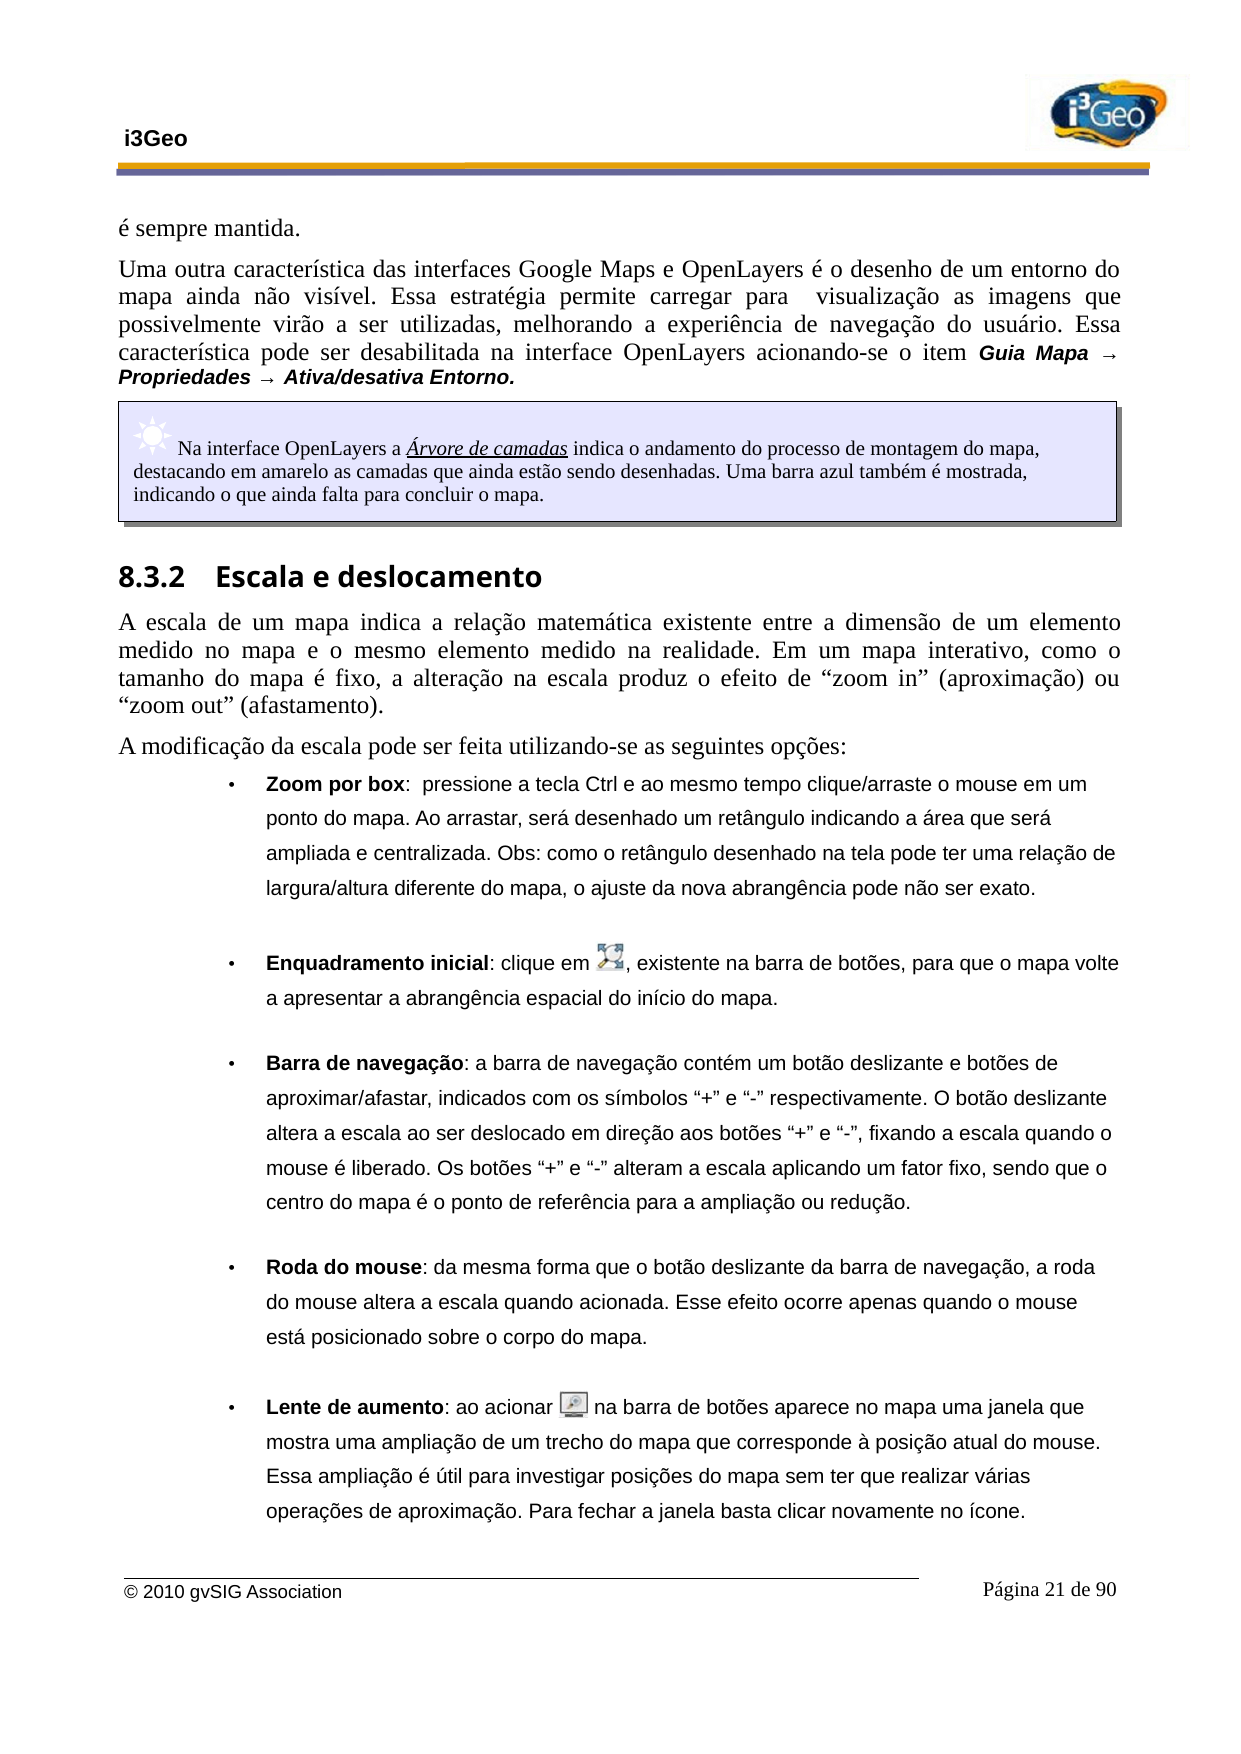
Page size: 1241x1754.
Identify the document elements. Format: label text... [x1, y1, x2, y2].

list Roda do mouse: da mesma forma que o botão deslizante da barra de navegação, a roda do mouse altera a escala quando acionada. Esse efeito ocorre apenas quando o mouse está posicionado sobre o corpo do mapa. [228, 1256, 1122, 1348]
picture [138, 416, 167, 450]
text é sempre mantida. [118, 214, 1122, 242]
list Enquadramento inicial: clique em , existente na barra de botões, para que o mapa volte a apresentar a abrangência espacial do início do mapa. [228, 941, 1122, 1010]
text A escala de um mapa indica a relação matemática existente entre a dimensão de um elemento medido no mapa e o mesmo elemento medido na realidade. Em um mapa interativo, como o tamanho do mapa é fixo, a alteração na escala produz o efeito de “zoom in” (aproximação) ou “zoom out” (afastamento). [118, 608, 1122, 719]
list Lente de aumento: ao acionar na barra de botões aparece no mapa uma janela que mostra uma ampliação de um trecho do mapa que corresponde à posição atual do mouse. Essa ampliação é útil para investigar posições do mapa sem ter que realizar várias operações de aproximação. Para fechar a janela basta clicar novamente no ícone. [228, 1390, 1122, 1523]
picture [1025, 74, 1191, 151]
picture [164, 432, 173, 439]
list Zoom por box: pressione a tecla Ctrl e ao mesmo tempo clique/arraste o mouse em um ponto do mapa. Ao arrastar, será desenhado um retângulo indicando a área que será ampliada e centralizada. Obs: como o retângulo desenhado na tela pode ter uma relação de largura/altura diferente do mapa, o ajuste da nova abrangência pode não ser exato. [228, 772, 1122, 900]
text Na interface OpenLayers a Árvore de camadas indica o andamento do processo de montagem do mapa, destacando em amarelo as camadas que ainda estão sendo desenhadas. Uma barra azul também é mostrada, indicando o que ainda falta para concluir o mapa. [119, 402, 1116, 521]
text A modificação da escala pode ser feita utilizando-se as seguintes opções: [118, 732, 1122, 759]
text Uma outra característica das interfaces Google Maps e OpenLayers é o desenho de um entorno do mapa ainda não visível. Essa estratégia permite carregar para visualização as imagens que possivelmente virão a ser utilizadas, melhorando a experiência de navegação do usuário. Essa característica pode ser desabilitada na interface OpenLayers acionando-se o item Guia mapa → Propriedades → Ativa/desativa entorno. [118, 255, 1122, 389]
subtitle Escala e deslocamento [118, 556, 1122, 596]
picture [595, 941, 625, 971]
picture [133, 432, 141, 439]
picture [149, 447, 156, 456]
picture [558, 1390, 589, 1418]
list Barra de navegação: a barra de navegação contém um botão deslizante e botões de aproximar/afastar, indicados com os símbolos “+” e “-” respectivamente. O botão deslizante altera a escala ao ser deslocado em direção aos botões “+” e “-”, fixando a escala quando o mouse é liberado. Os botões “+” e “-” alteram a escala aplicando um fator fixo, sendo que o centro do mapa é o ponto de referência para a ampliação ou redução. [228, 1052, 1122, 1214]
